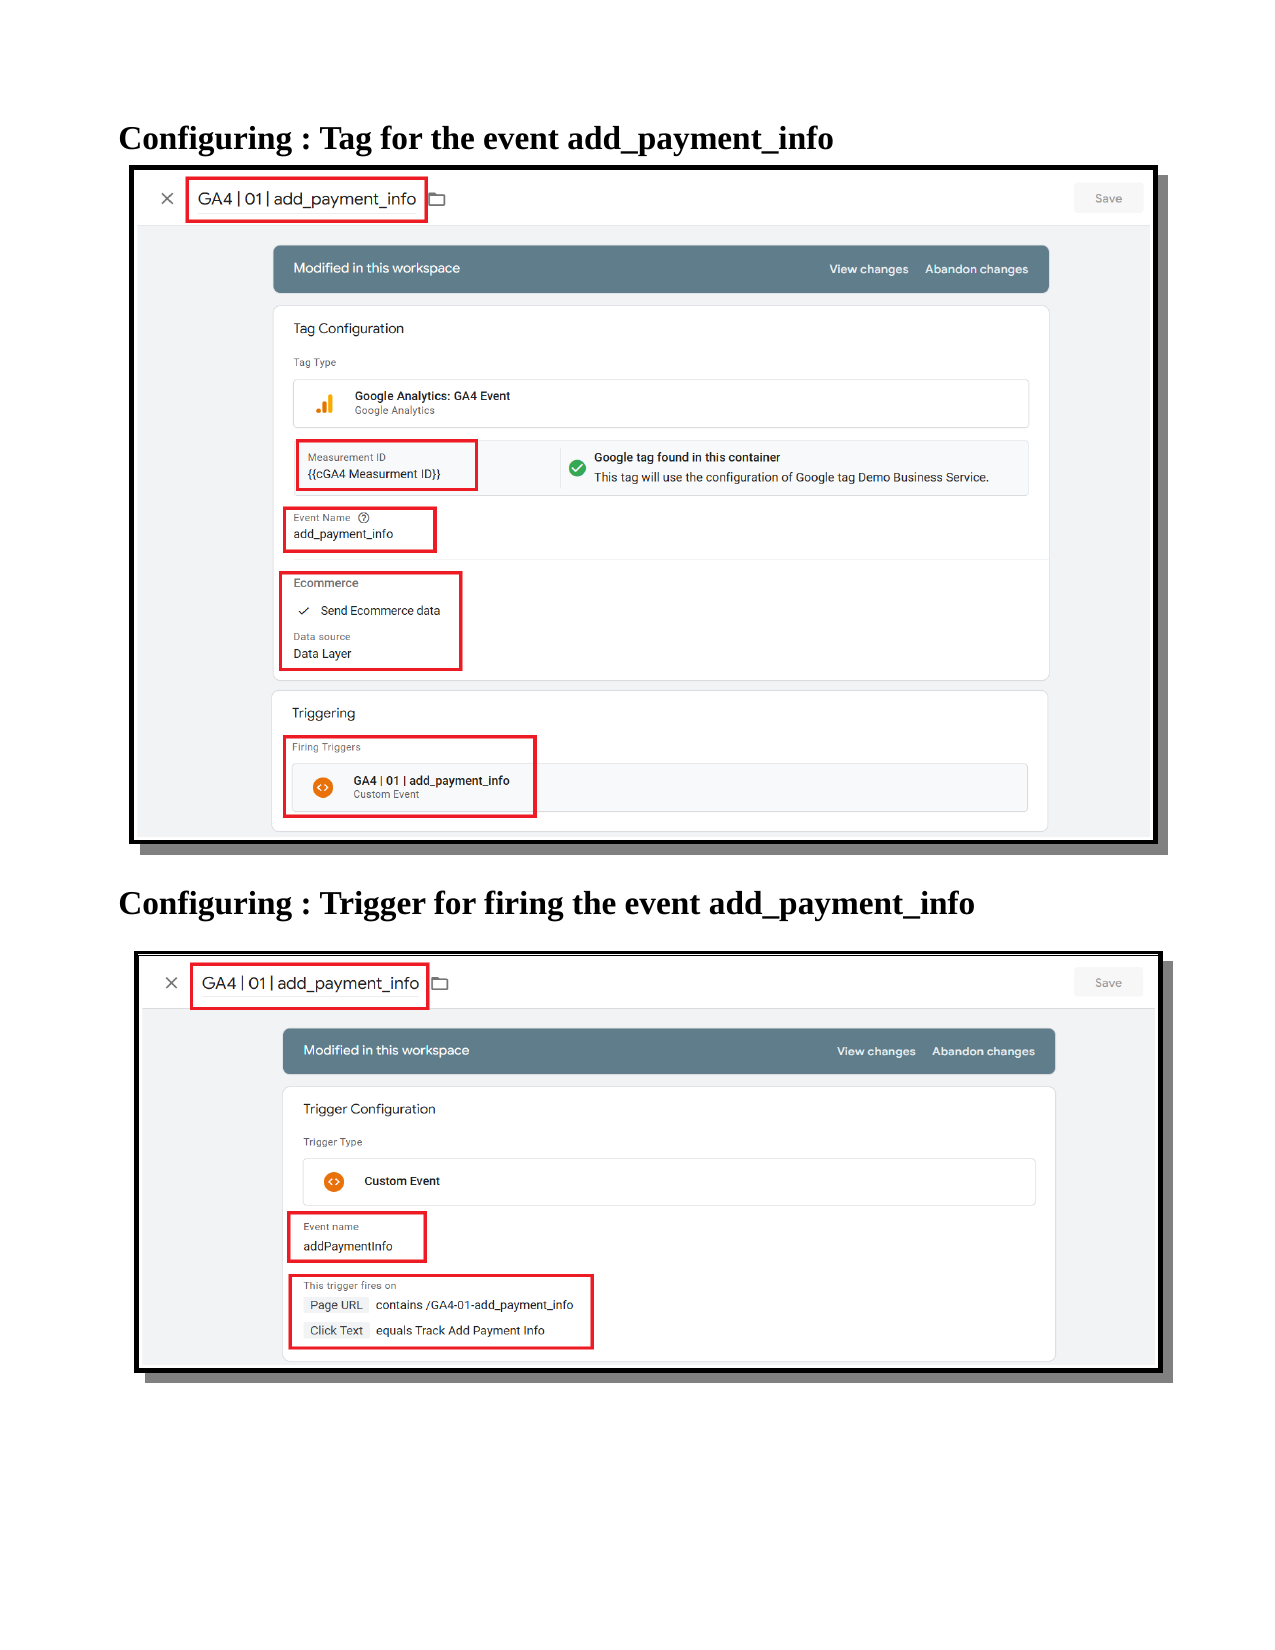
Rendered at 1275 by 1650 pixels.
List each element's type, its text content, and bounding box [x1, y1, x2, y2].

picture [142, 959, 1155, 1365]
text Configuring : Trigger for firing the event add_payment_info [118, 883, 1157, 922]
picture [137, 172, 1150, 837]
text Configuring : Tag for the event add_payment_info [118, 118, 1157, 156]
